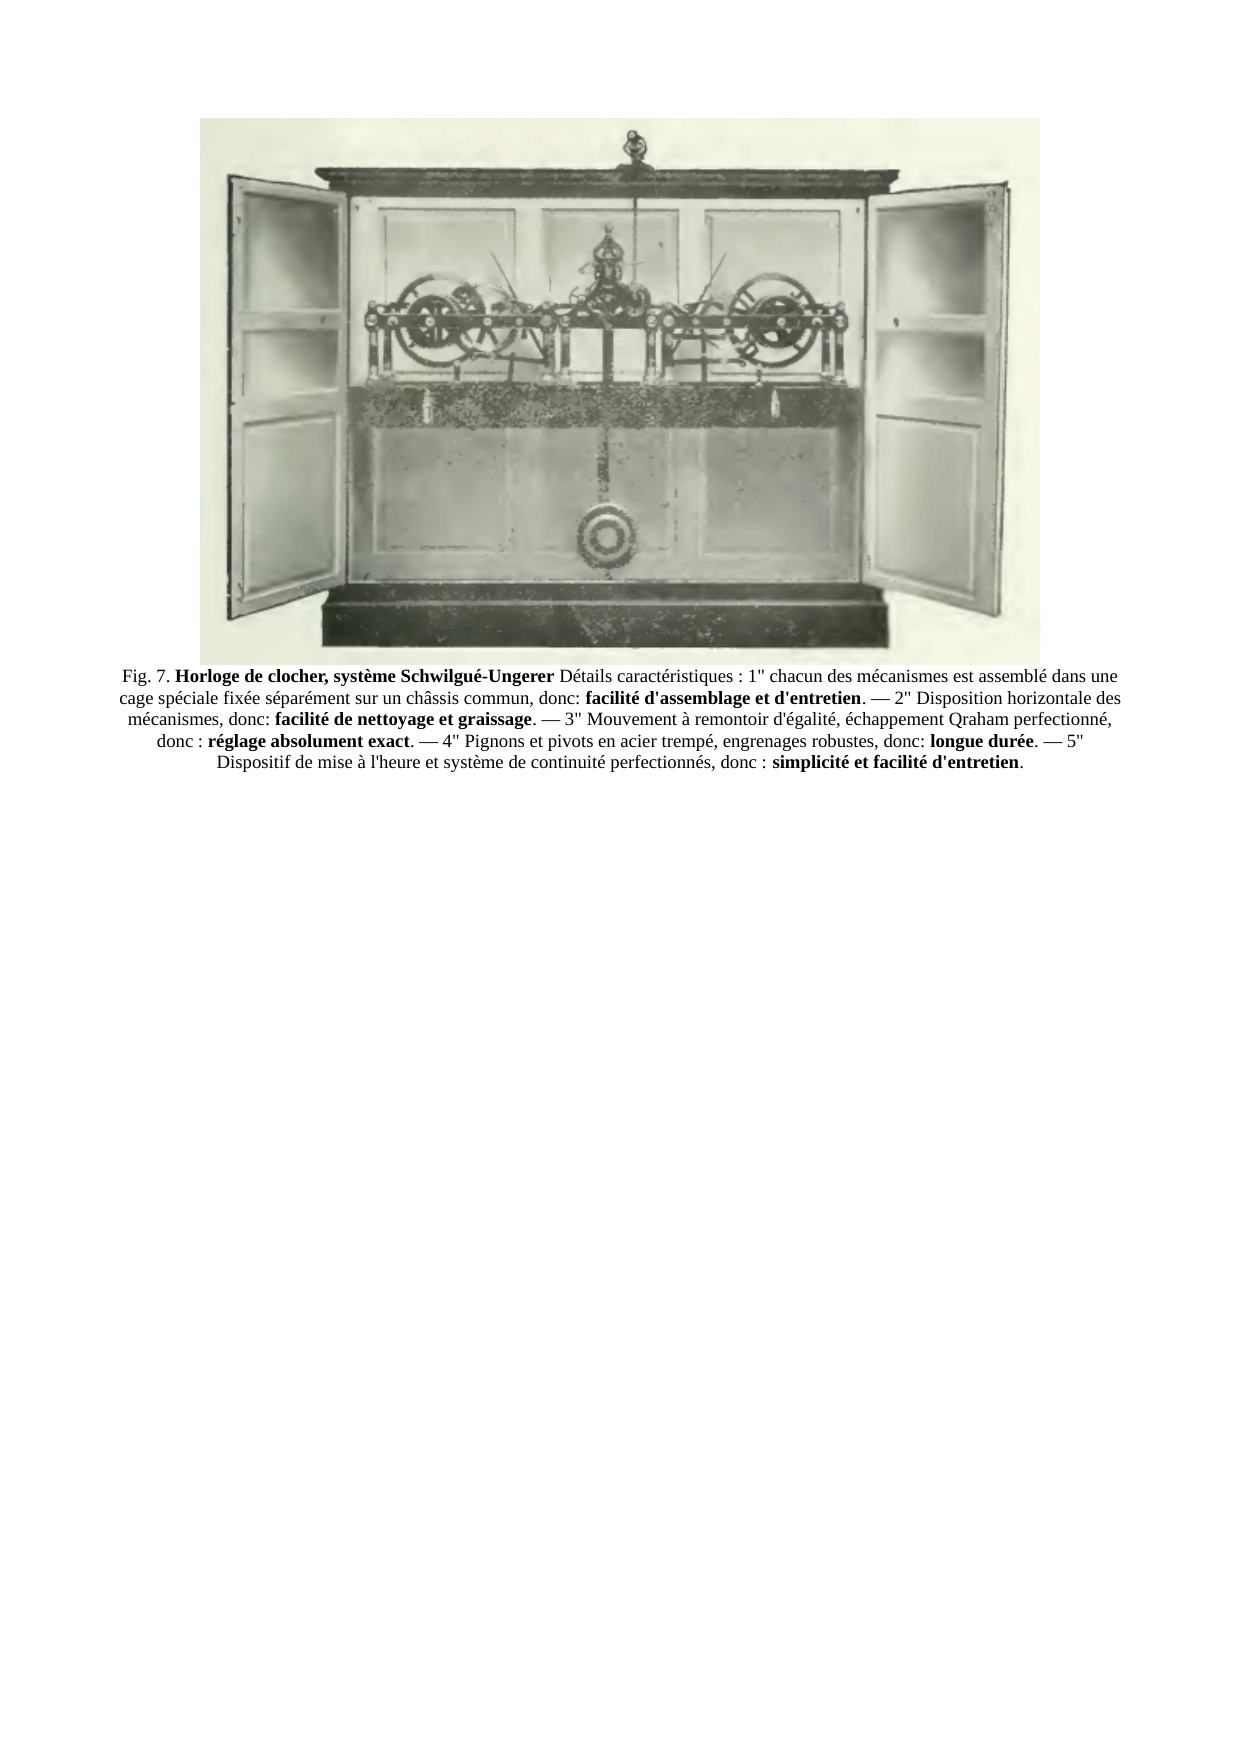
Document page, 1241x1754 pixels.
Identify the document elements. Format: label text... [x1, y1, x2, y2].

picture [199, 118, 1041, 665]
text Fig. 7. Horloge de clocher, système Schwilgué-Ungerer Détails caractéristiques : 1" chacun des mécanismes est assemblé dans une cage spéciale fixée séparément sur un châssis commun, donc: facilité d'assemblage et d'entretien. — 2" Disposition horizontale des mécanismes, donc: facilité de nettoyage et graissage. — 3" Mouvement à remontoir d'égalité, échappement Qraham perfectionné, donc : réglage absolument exact. — 4" Pignons et pivots en acier trempé, engrenages robustes, donc: longue durée. — 5" Dispositif de mise à l'heure et système de continuité perfectionnés, donc : simplicité et facilité d'entretien. [118, 118, 1122, 773]
